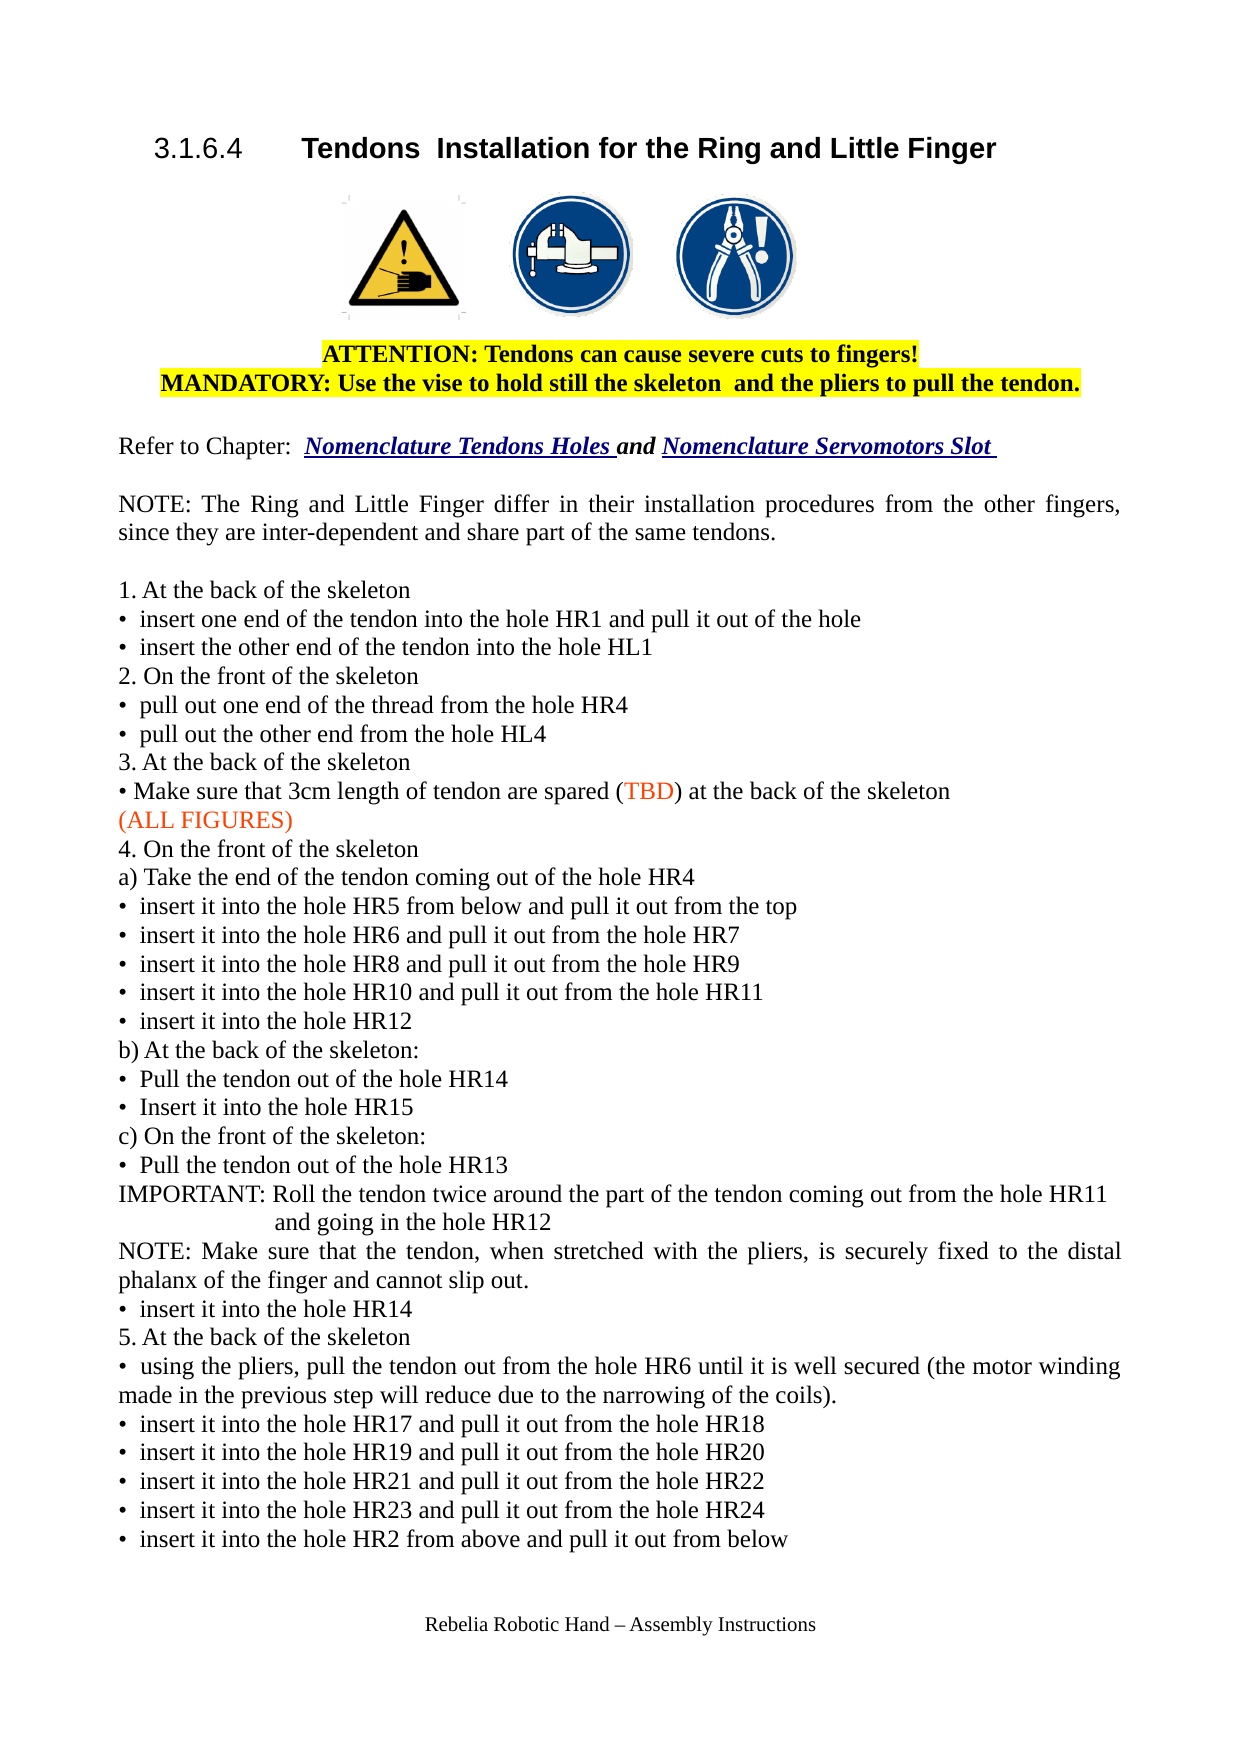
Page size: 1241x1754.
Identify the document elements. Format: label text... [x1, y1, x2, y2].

text • insert the other end of the tendon into the hole HL1 [118, 632, 1123, 661]
text MANDATORY: Use the vise to hold still the skeleton and the pliers to pull the tendon. [118, 368, 1123, 397]
subtitle Tendons Installation for the Ring and Little Finger [153, 131, 1123, 164]
text IMPORTANT: Roll the tendon twice around the part of the tendon coming out from the hole HR11 [118, 1179, 1123, 1207]
text • Pull the tendon out of the hole HR13 [118, 1150, 1123, 1179]
text • insert it into the hole HR14 [118, 1294, 1123, 1322]
text • Make sure that 3cm length of tendon are spared (TBD) at the back of the skeleton [118, 776, 1123, 805]
text a) Take the end of the tendon coming out of the hole HR4 [118, 862, 1123, 891]
picture [341, 195, 467, 320]
text • insert it into the hole HR17 and pull it out from the hole HR18 [118, 1409, 1123, 1437]
text 4. On the front of the skeleton [118, 834, 1123, 862]
text Refer to Chapter: Nomenclature Tendons Holes and Nomenclature Servomotors Slot [118, 431, 1123, 460]
picture [672, 193, 797, 319]
text • insert it into the hole HR6 and pull it out from the hole HR7 [118, 920, 1123, 949]
text • insert it into the hole HR12 [118, 1006, 1123, 1035]
text • insert it into the hole HR21 and pull it out from the hole HR22 [118, 1466, 1123, 1495]
text • insert it into the hole HR23 and pull it out from the hole HR24 [118, 1495, 1123, 1524]
text 3. At the back of the skeleton [118, 747, 1123, 776]
text • insert it into the hole HR5 from below and pull it out from the top [118, 891, 1123, 920]
text NOTE: Make sure that the tendon, when stretched with the pliers, is securely fixed to the distal phalanx of the finger and cannot slip out. [118, 1236, 1123, 1294]
text (ALL FIGURES) [118, 805, 1123, 834]
text • pull out the other end from the hole HL4 [118, 719, 1123, 747]
text • insert one end of the tendon into the hole HR1 and pull it out of the hole [118, 604, 1123, 632]
text • Pull the tendon out of the hole HR14 [118, 1064, 1123, 1092]
text • Insert it into the hole HR15 [118, 1092, 1123, 1121]
text • using the pliers, pull the tendon out from the hole HR6 until it is well secured (the motor winding made in the previous step will reduce due to the narrowing of the coils). [118, 1351, 1123, 1409]
text NOTE: The Ring and Little Finger differ in their installation procedures from the other fingers, since they are inter-dependent and share part of the same tendons. [118, 489, 1123, 546]
text • insert it into the hole HR10 and pull it out from the hole HR11 [118, 977, 1123, 1006]
text • insert it into the hole HR2 from above and pull it out from below [118, 1524, 1123, 1552]
text b) At the back of the skeleton: [118, 1035, 1123, 1064]
text • pull out one end of the thread from the hole HR4 [118, 690, 1123, 719]
text ATTENTION: Tendons can cause severe cuts to fingers! [118, 339, 1123, 368]
text 5. At the back of the skeleton [118, 1322, 1123, 1351]
text • insert it into the hole HR8 and pull it out from the hole HR9 [118, 949, 1123, 977]
text and going in the hole HR12 [118, 1207, 1123, 1236]
picture [508, 192, 634, 317]
text 1. At the back of the skeleton [118, 575, 1123, 604]
text 2. On the front of the skeleton [118, 661, 1123, 690]
text c) On the front of the skeleton: [118, 1121, 1123, 1150]
text • insert it into the hole HR19 and pull it out from the hole HR20 [118, 1437, 1123, 1466]
